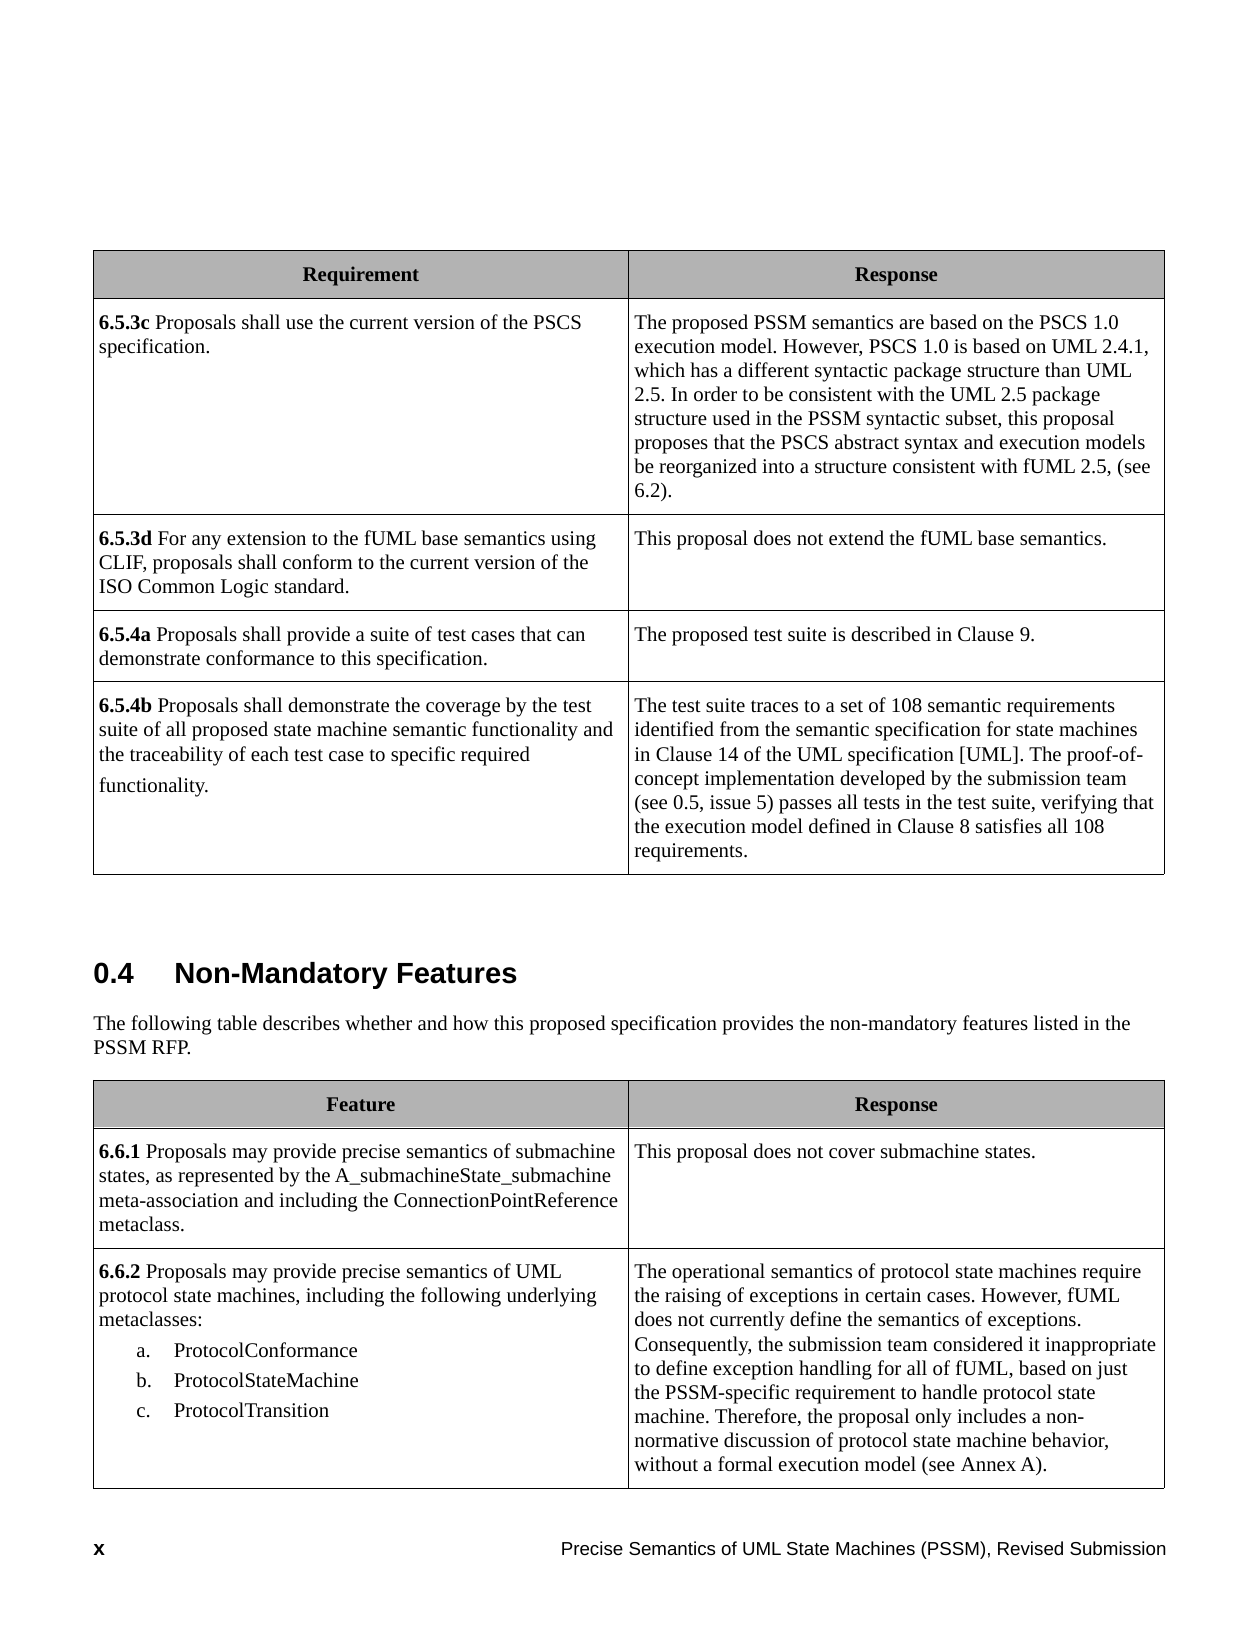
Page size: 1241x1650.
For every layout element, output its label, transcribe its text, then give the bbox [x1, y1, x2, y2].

table_cell The operational semantics of protocol state machines require the raising of exceptions in certain cases. However, fUML does not currently define the semantics of exceptions. Consequently, the submission team considered it inappropriate to define exception handling for all of fUML, based on just the PSSM-specific requirement to handle protocol state machine. Therefore, the proposal only includes a non-normative discussion of protocol state machine behavior, without a formal execution model (see Annex A). [629, 1249, 1164, 1488]
table_header Response [629, 251, 1164, 298]
table_header Requirement [94, 251, 628, 298]
table_cell The proposed PSSM semantics are based on the PSCS 1.0 execution model. However, PSCS 1.0 is based on UML 2.4.1, which has a different syntactic package structure than UML 2.5. In order to be consistent with the UML 2.5 package structure used in the PSSM syntactic subset, this proposal proposes that the PSCS abstract syntax and execution models be reorganized into a structure consistent with fUML 2.5, (see 6.2). [629, 299, 1164, 514]
table_header Response [629, 1081, 1164, 1127]
table_cell The proposed test suite is described in Clause 9. [629, 611, 1164, 681]
table_cell 6.6.2 Proposals may provide precise semantics of UML protocol state machines, including the following underlying metaclasses: ProtocolConformance ProtocolStateMachine ProtocolTransition [94, 1249, 628, 1488]
table_header Feature [94, 1081, 628, 1127]
text The following table describes whether and how this proposed specification provides the non-mandatory features listed in the PSSM RFP. [93, 1011, 1164, 1059]
table_cell The test suite traces to a set of 108 semantic requirements identified from the semantic specification for state machines in Clause 14 of the UML specification [UML]. The proof-of-concept implementation developed by the submission team (see 0.5, issue 5) passes all tests in the test suite, verifying that the execution model defined in Clause 8 satisfies all 108 requirements. [629, 682, 1164, 873]
table_cell 6.5.4b Proposals shall demonstrate the coverage by the test suite of all proposed state machine semantic functionality and the traceability of each test case to specific required functionality. [94, 682, 628, 873]
table_cell 6.5.3c Proposals shall use the current version of the PSCS specification. [94, 299, 628, 514]
table_cell 6.5.3d For any extension to the fUML base semantics using CLIF, proposals shall conform to the current version of the ISO Common Logic standard. [94, 515, 628, 610]
table_cell This proposal does not extend the fUML base semantics. [629, 515, 1164, 610]
table_cell This proposal does not cover submachine states. [629, 1129, 1164, 1247]
table_cell 6.6.1 Proposals may provide precise semantics of submachine states, as represented by the A_submachineState_submachine meta-association and including the ConnectionPointReference metaclass. [94, 1129, 628, 1247]
table_cell 6.5.4a Proposals shall provide a suite of test cases that can demonstrate conformance to this specification. [94, 611, 628, 681]
subtitle Non-Mandatory Features [93, 954, 1164, 989]
